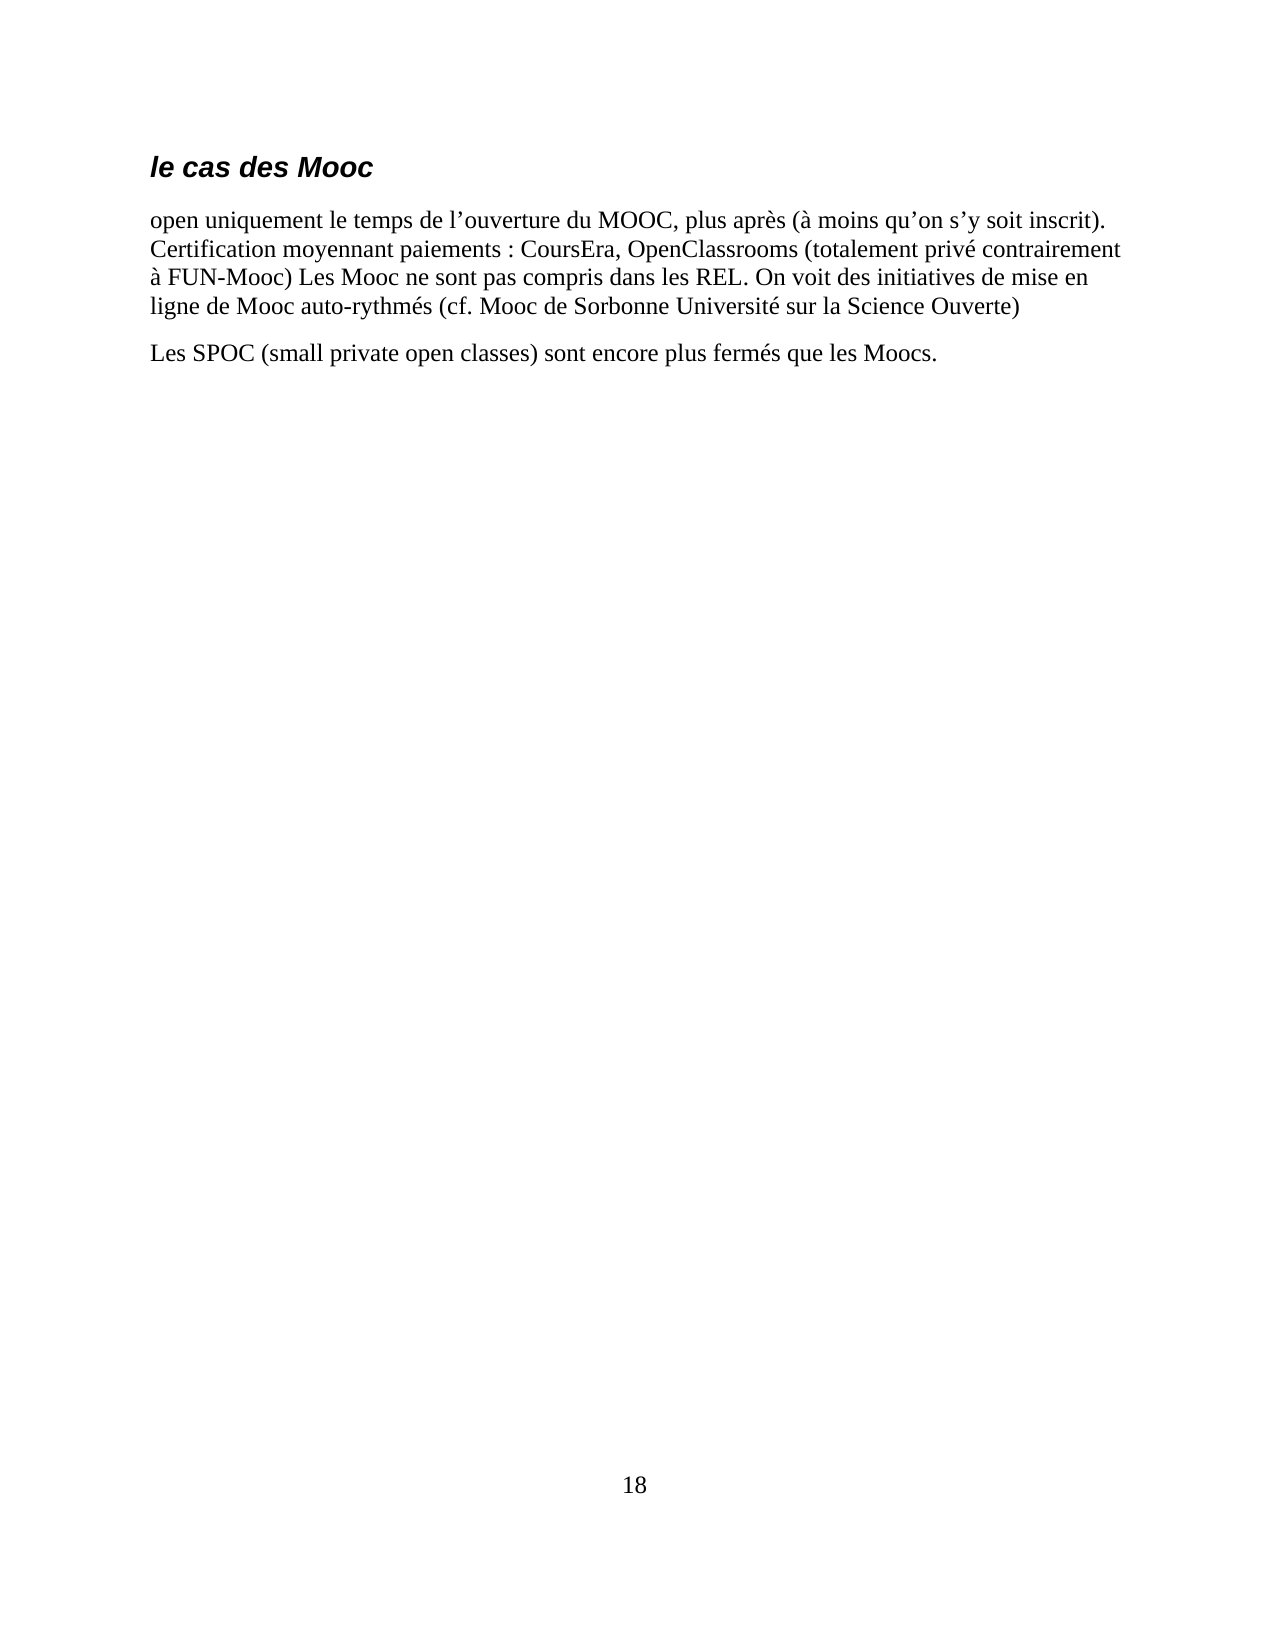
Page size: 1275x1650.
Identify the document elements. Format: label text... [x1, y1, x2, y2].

text open uniquement le temps de l’ouverture du MOOC, plus après (à moins qu’on s’y soit inscrit). Certification moyennant paiements : CoursEra, OpenClassrooms (totalement privé contrairement à FUN-Mooc) Les Mooc ne sont pas compris dans les REL. On voit des initiatives de mise en ligne de Mooc auto-rythmés (cf. Mooc de Sorbonne Université sur la Science Ouverte) [150, 205, 1125, 320]
subtitle le cas des Mooc [150, 150, 1125, 183]
text Les SPOC (small private open classes) sont encore plus fermés que les Moocs. [150, 338, 1125, 367]
